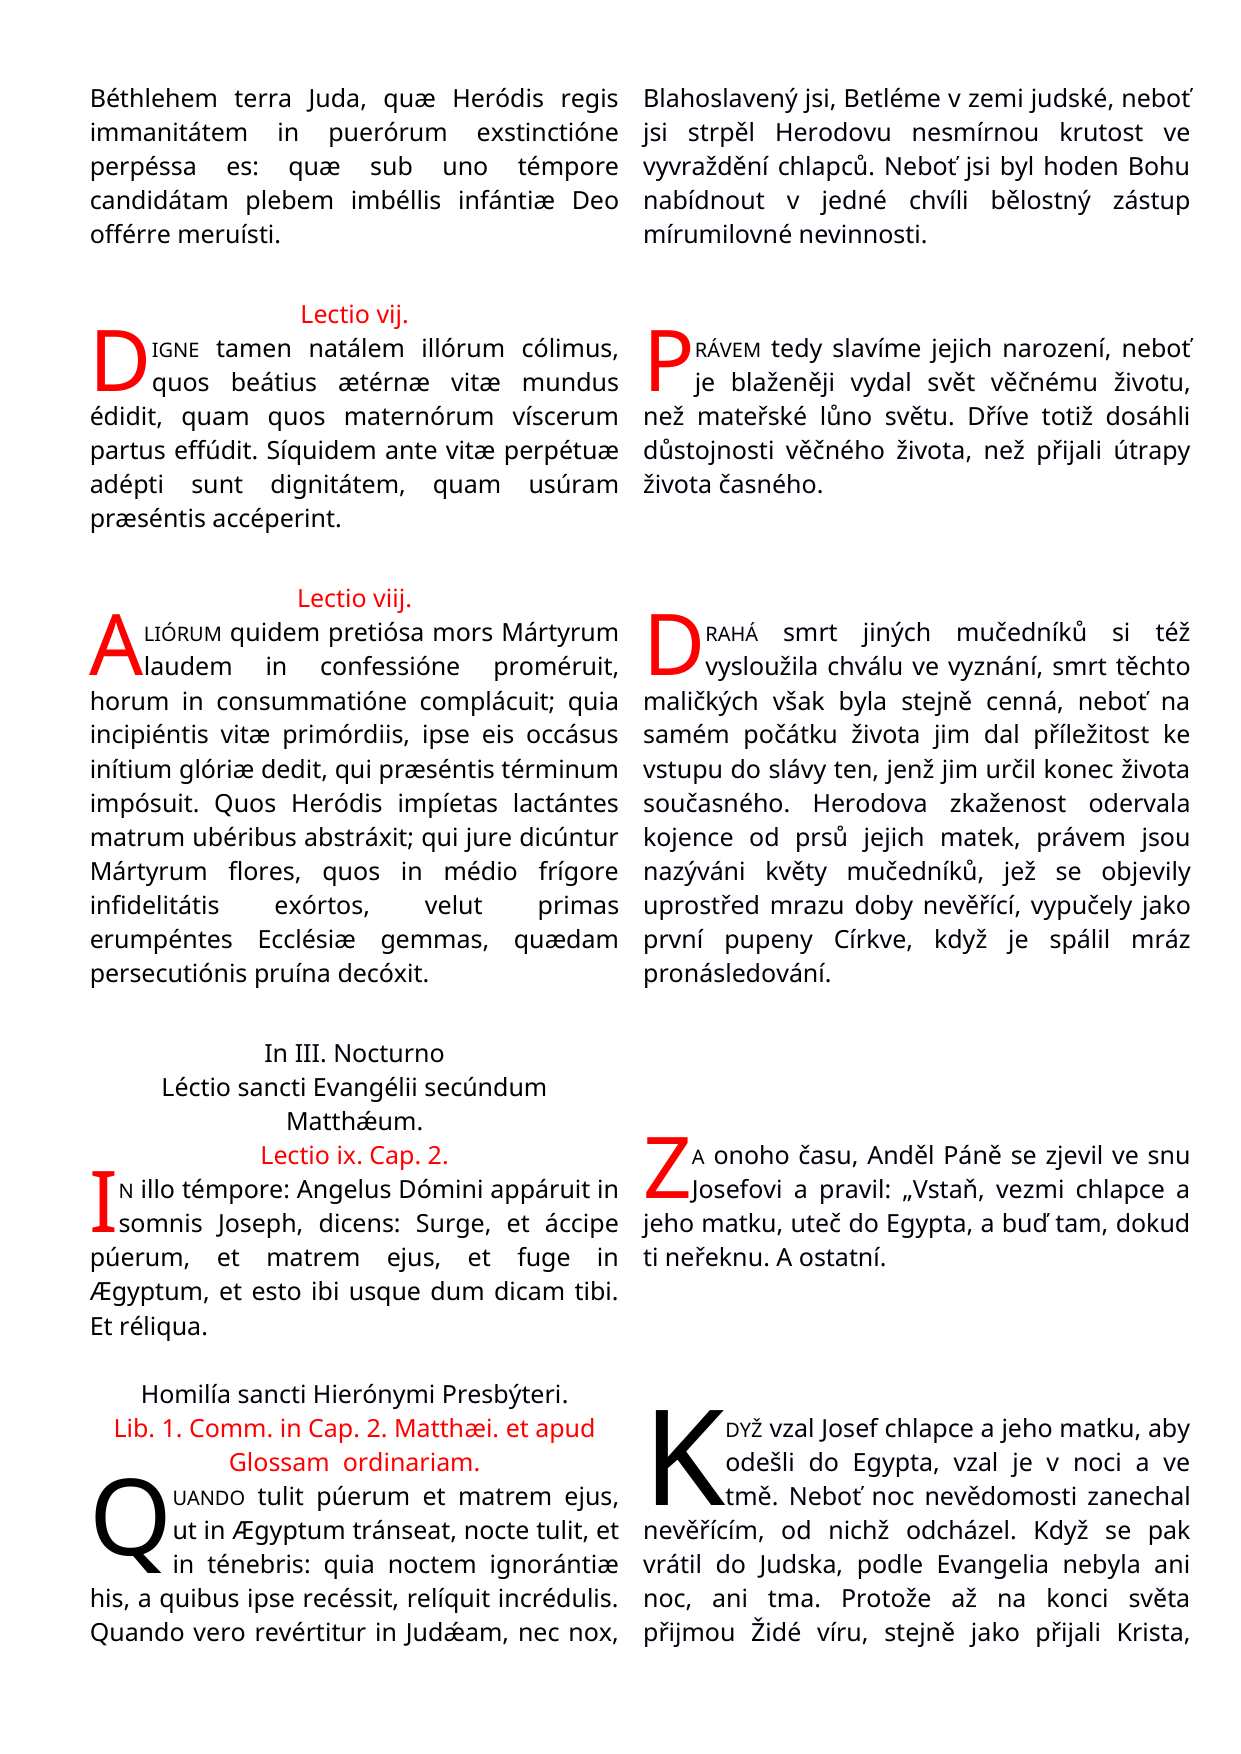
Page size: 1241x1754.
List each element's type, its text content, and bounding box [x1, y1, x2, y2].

table_cell Lectio vij. Digne tamen natálem illórum cólimus, quos beátius ætérnæ vitæ mundus édidit, quam quos maternórum víscerum partus effúdit. Síquidem ante vitæ perpétuæ adépti sunt dignitátem, quam usúram præséntis accéperint. [78, 291, 631, 575]
table_cell Drahá smrt jiných mučedníků si též vysloužila chválu ve vyznání, smrt těchto maličkých však byla stejně cenná, neboť na samém počátku života jim dal příležitost ke vstupu do slávy ten, jenž jim určil konec života současného. Herodova zkaženost odervala kojence od prsů jejich matek, právem jsou nazýváni květy mučedníků, jež se objevily uprostřed mrazu doby nevěřící, vypučely jako první pupeny Církve, když je spálil mráz pronásledování. [631, 575, 1203, 1030]
table_cell In III. Nocturno Léctio sancti Evangélii secúndum Matthǽum. Lectio ix. Cap. 2. In illo témpore: Angelus Dómini appáruit in somnis Joseph, dicens: Surge, et áccipe púerum, et matrem ejus, et fuge in Ægyptum, et esto ibi usque dum dicam tibi. Et réliqua. Homilía sancti Hierónymi Presbýteri. Lib. 1. Comm. in Cap. 2. Matthæi. et apud Glossam ordinariam. Quando tulit púerum et matrem ejus, ut in Ægyptum tránseat, nocte tulit, et in ténebris: quia noctem ignorántiæ his, a quibus ipse recéssit, relíquit incrédulis. Quando vero revértitur in Judǽam, nec nox, nec ténebræ ponúntur in Evangélio: quia in fine mundi Judæi fidem, tamquam Christum ab Ægypto reverténtem suscipiéntes, illuminabúntur. [78, 1030, 631, 1655]
table_cell Lectio viij. Aliórum quidem pretiósa mors Mártyrum laudem in confessióne proméruit, horum in consummatióne complácuit; quia incipiéntis vitæ primórdiis, ipse eis occásus inítium glóriæ dedit, qui præséntis términum impósuit. Quos Heródis impíetas lactántes matrum ubéribus abstráxit; qui jure dicúntur Mártyrum flores, quos in médio frígore infidelitátis exórtos, velut primas erumpéntes Ecclésiæ gemmas, quædam persecutiónis pruína decóxit. [78, 575, 631, 1030]
table_cell Béthlehem terra Juda, quæ Heródis regis immanitátem in puerórum exstinctióne perpéssa es: quæ sub uno témpore candidátam plebem imbéllis infántiæ Deo offérre meruísti. [78, 74, 631, 291]
table_cell Za onoho času, Anděl Páně se zjevil ve snu Josefovi a pravil: „Vstaň, vezmi chlapce a jeho matku, uteč do Egypta, a buď tam, dokud ti neřeknu. A ostatní. Když vzal Josef chlapce a jeho matku, aby odešli do Egypta, vzal je v noci a ve tmě. Neboť noc nevědomosti zanechal nevěřícím, od nichž odcházel. Když se pak vrátil do Judska, podle Evangelia nebyla ani noc, ani tma. Protože až na konci světa přijmou Židé víru, stejně jako přijali Krista, který se vrátil z Egypta, budou osvíceni. [631, 1030, 1203, 1655]
table_cell Blahoslavený jsi, Betléme v zemi judské, neboť jsi strpěl Herodovu nesmírnou krutost ve vyvraždění chlapců. Neboť jsi byl hoden Bohu nabídnout v jedné chvíli bělostný zástup mírumilovné nevinnosti. [631, 74, 1203, 291]
table_cell Právem tedy slavíme jejich narození, neboť je blaženěji vydal svět věčnému životu, než mateřské lůno světu. Dříve totiž dosáhli důstojnosti věčného života, než přijali útrapy života časného. [631, 291, 1203, 575]
